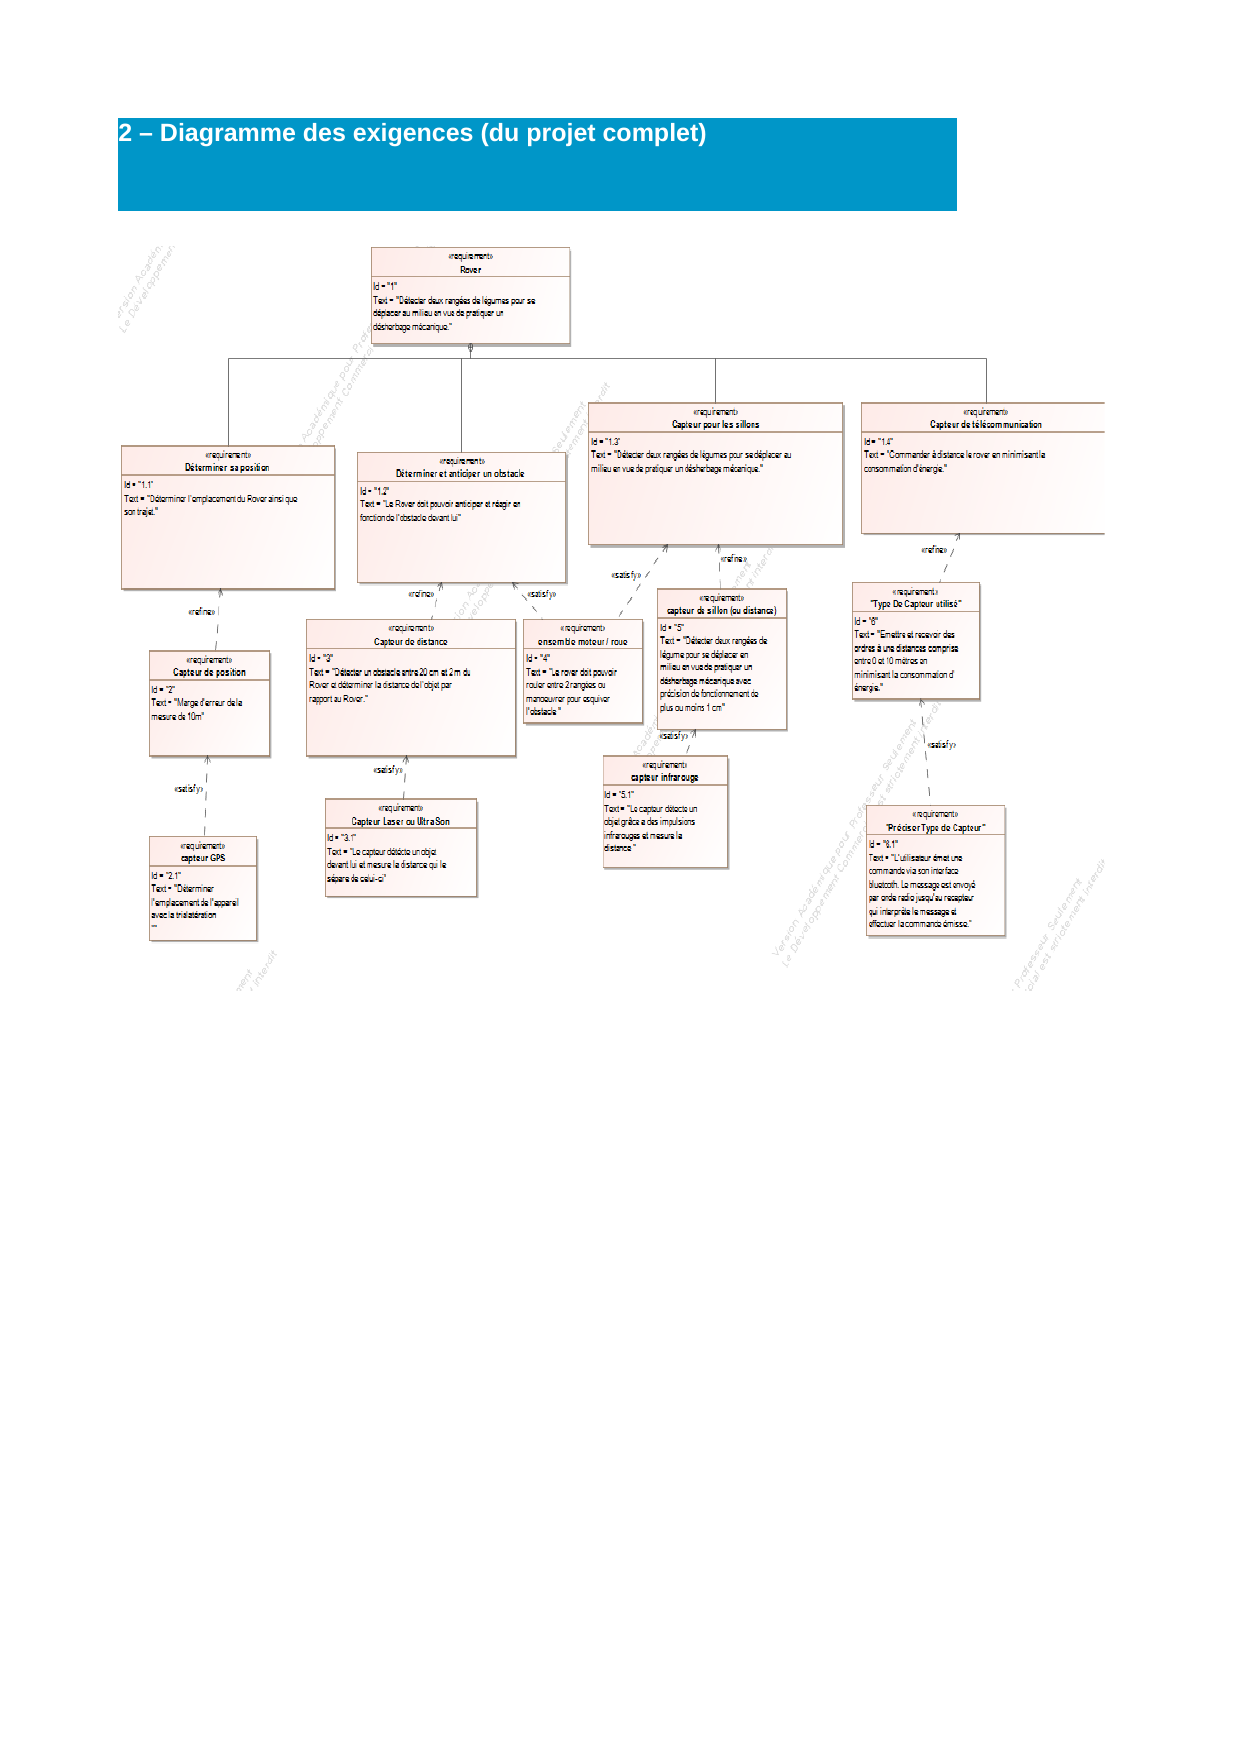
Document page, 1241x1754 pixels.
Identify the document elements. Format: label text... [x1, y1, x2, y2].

subtitle 2 – Diagramme des exigences (du projet complet) [118, 118, 957, 147]
picture [118, 246, 1105, 991]
